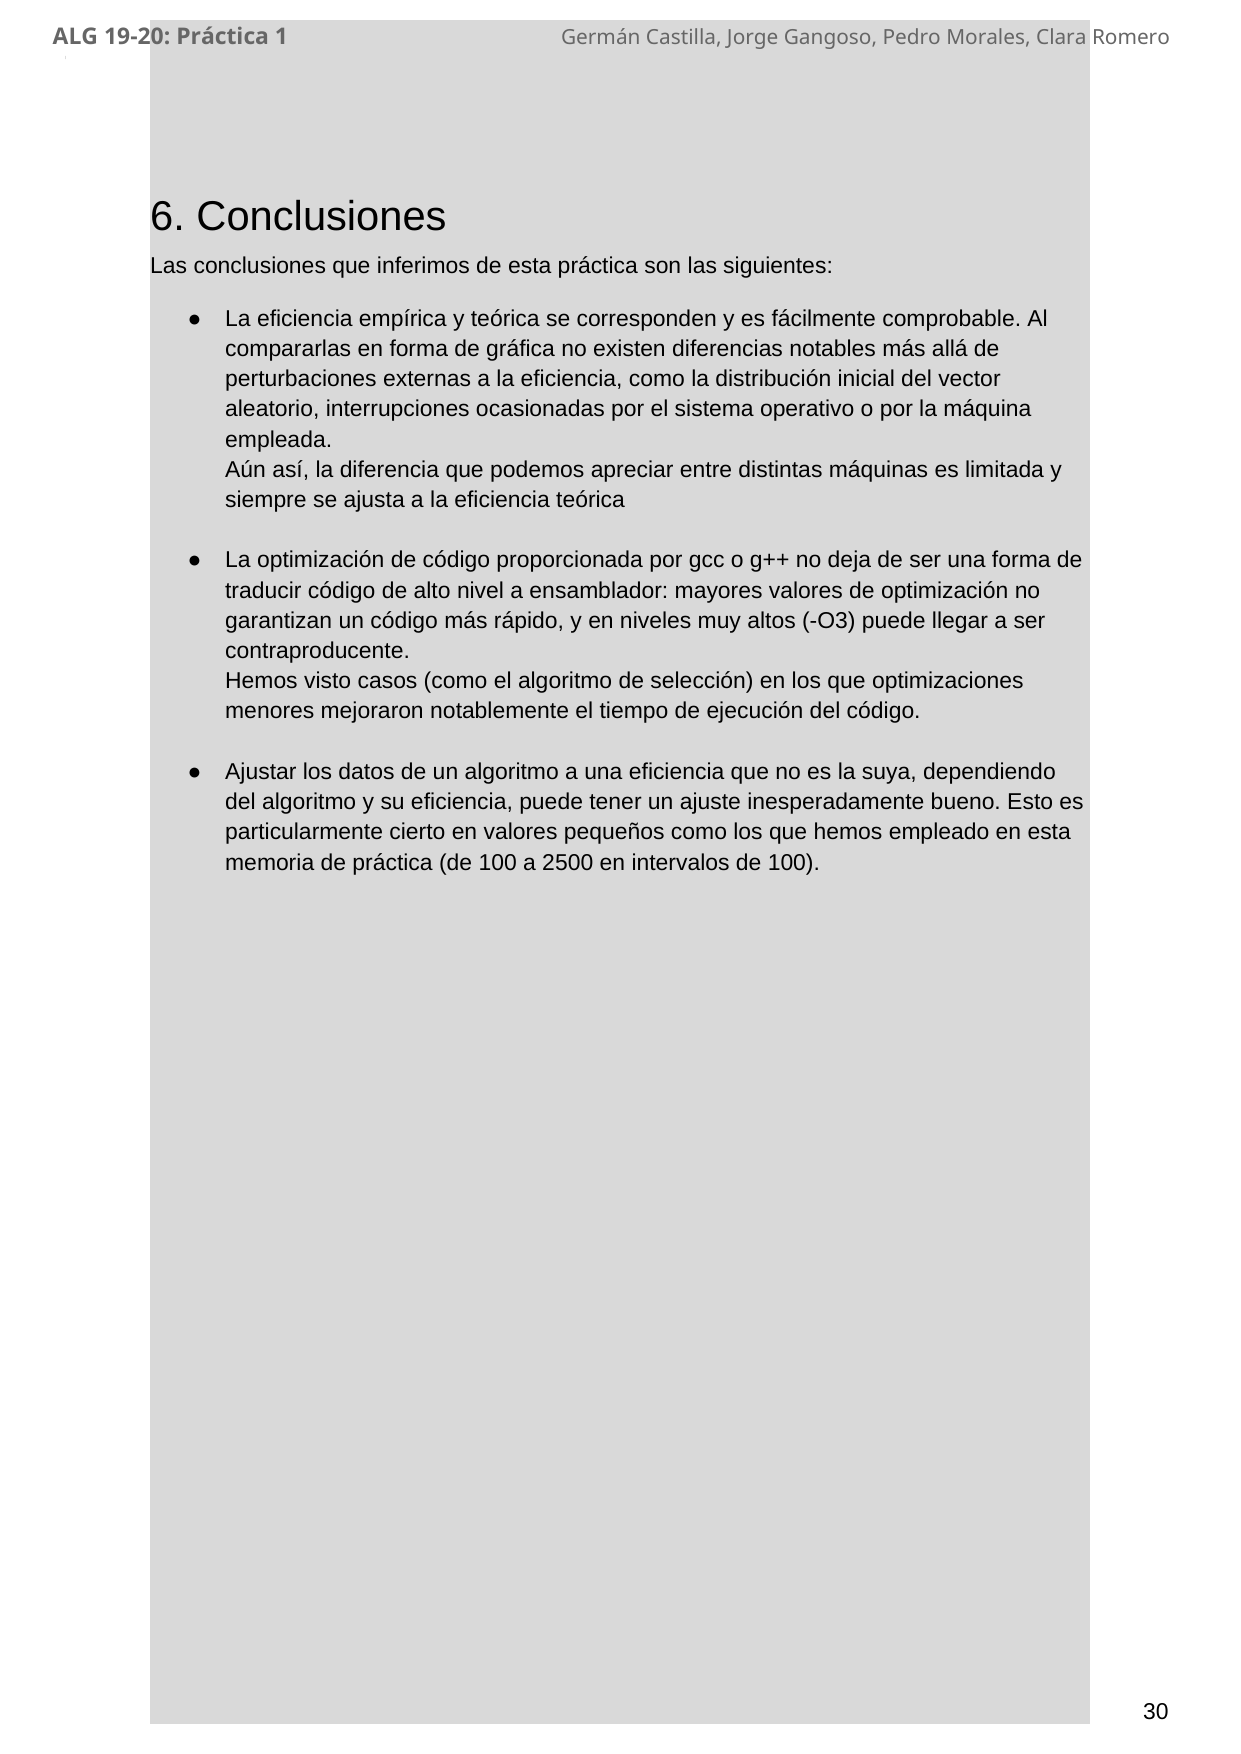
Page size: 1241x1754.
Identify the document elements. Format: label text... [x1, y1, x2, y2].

list La eficiencia empírica y teórica se corresponden y es fácilmente comprobable. Al compararlas en forma de gráfica no existen diferencias notables más allá de perturbaciones externas a la eficiencia, como la distribución inicial del vector aleatorio, interrupciones ocasionadas por el sistema operativo o por la máquina empleada. [187, 305, 1090, 452]
text Hemos visto casos (como el algoritmo de selección) en los que optimizaciones menores mejoraron notablemente el tiempo de ejecución del código. [225, 667, 1090, 724]
list La optimización de código proporcionada por gcc o g++ no deja de ser una forma de traducir código de alto nivel a ensamblador: mayores valores de optimización no garantizan un código más rápido, y en niveles muy altos (-O3) puede llegar a ser contraproducente. [187, 546, 1090, 663]
text Las conclusiones que inferimos de esta práctica son las siguientes: [150, 252, 1090, 278]
subtitle 6. Conclusiones [150, 192, 1090, 239]
list Ajustar los datos de un algoritmo a una eficiencia que no es la suya, dependiendo del algoritmo y su eficiencia, puede tener un ajuste inesperadamente bueno. Esto es particularmente cierto en valores pequeños como los que hemos empleado en esta memoria de práctica (de 100 a 2500 en intervalos de 100). [187, 758, 1090, 875]
text Aún así, la diferencia que podemos apreciar entre distintas máquinas es limitada y siempre se ajusta a la eficiencia teórica [225, 456, 1090, 512]
